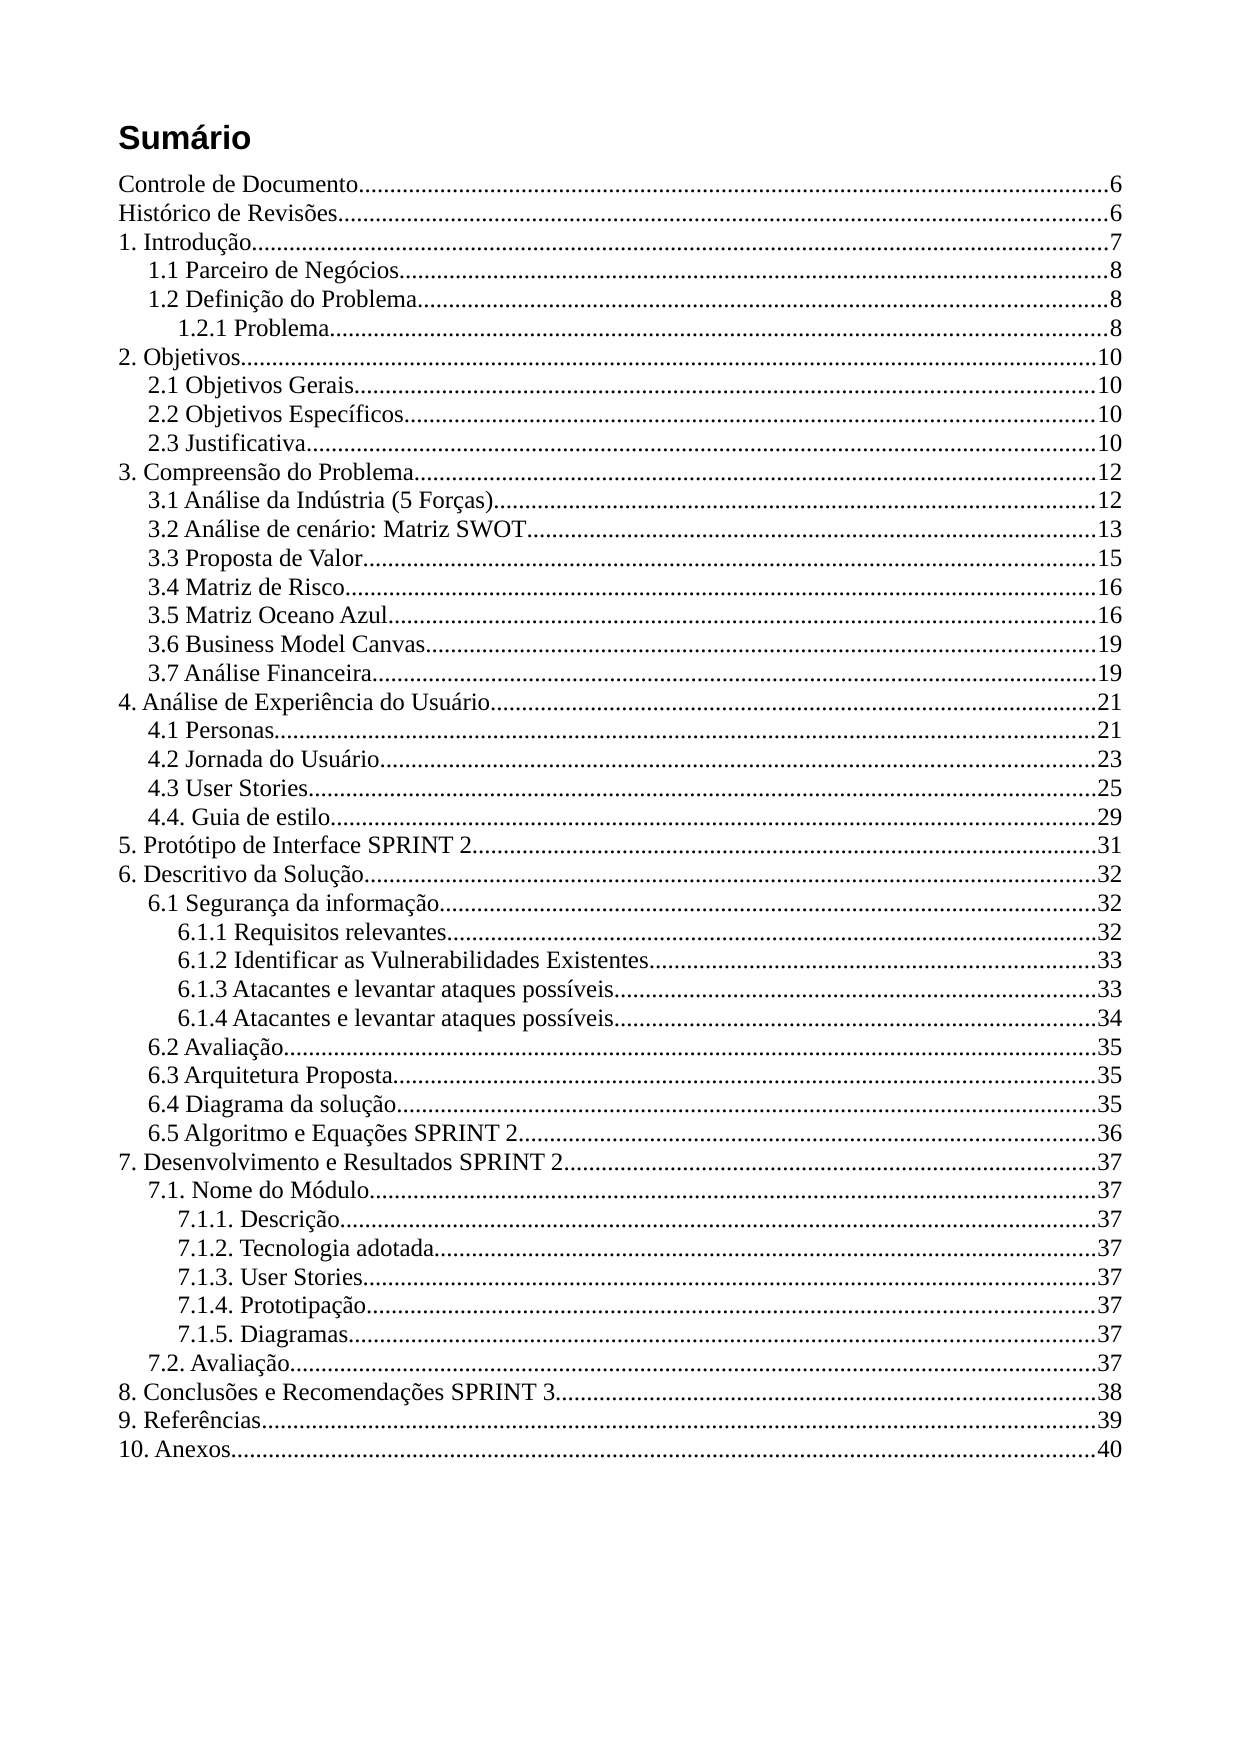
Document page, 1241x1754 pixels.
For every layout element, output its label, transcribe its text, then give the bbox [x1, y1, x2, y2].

text 3.5 Matriz Oceano Azul 16 [148, 600, 1122, 629]
text 3.2 Análise de cenário: Matriz SWOT 13 [148, 514, 1122, 543]
text 2. Objetivos 10 [118, 342, 1122, 370]
text 3.1 Análise da Indústria (5 Forças) 12 [148, 485, 1122, 514]
text 1. Introdução 7 [118, 227, 1122, 255]
text 6.1.2 Identificar as Vulnerabilidades Existentes 33 [177, 945, 1122, 974]
text Controle de Documento 6 [118, 169, 1122, 198]
text 6. Descritivo da Solução 32 [118, 859, 1122, 888]
text 5. Protótipo de Interface SPRINT 2 31 [118, 830, 1122, 859]
text 7.1.4. Prototipação 37 [177, 1290, 1122, 1319]
text 3.7 Análise Financeira 19 [148, 658, 1122, 687]
text 2.1 Objetivos Gerais 10 [148, 370, 1122, 399]
text 6.1.3 Atacantes e levantar ataques possíveis 33 [177, 974, 1122, 1003]
text 2.2 Objetivos Específicos 10 [148, 399, 1122, 428]
text 6.2 Avaliação 35 [148, 1032, 1122, 1060]
text 4. Análise de Experiência do Usuário 21 [118, 687, 1122, 715]
text 6.3 Arquitetura Proposta 35 [148, 1060, 1122, 1089]
text 6.1 Segurança da informação 32 [148, 888, 1122, 917]
text 2.3 Justificativa 10 [148, 428, 1122, 457]
subtitle Sumário [118, 118, 1122, 157]
text 6.1.4 Atacantes e levantar ataques possíveis 34 [177, 1003, 1122, 1032]
text 1.1 Parceiro de Negócios 8 [148, 255, 1122, 284]
text 3.3 Proposta de Valor 15 [148, 543, 1122, 572]
text 4.3 User Stories 25 [148, 773, 1122, 802]
text 7. Desenvolvimento e Resultados SPRINT 2 37 [118, 1147, 1122, 1175]
text 6.5 Algoritmo e Equações SPRINT 2 36 [148, 1118, 1122, 1147]
text 7.2. Avaliação 37 [148, 1348, 1122, 1377]
text 9. Referências 39 [118, 1405, 1122, 1434]
text 6.1.1 Requisitos relevantes 32 [177, 917, 1122, 945]
text 4.2 Jornada do Usuário 23 [148, 744, 1122, 773]
text 7.1.3. User Stories 37 [177, 1262, 1122, 1290]
text 10. Anexos 40 [118, 1434, 1122, 1463]
text 3. Compreensão do Problema 12 [118, 457, 1122, 485]
text 1.2.1 Problema 8 [177, 313, 1122, 342]
text 3.4 Matriz de Risco 16 [148, 572, 1122, 600]
text 4.4. Guia de estilo 29 [148, 802, 1122, 830]
text 7.1.1. Descrição 37 [177, 1204, 1122, 1233]
text 7.1.5. Diagramas 37 [177, 1319, 1122, 1348]
text 4.1 Personas 21 [148, 715, 1122, 744]
text 3.6 Business Model Canvas 19 [148, 629, 1122, 658]
text 1.2 Definição do Problema 8 [148, 284, 1122, 313]
text 7.1.2. Tecnologia adotada 37 [177, 1233, 1122, 1262]
text 8. Conclusões e Recomendações SPRINT 3 38 [118, 1377, 1122, 1405]
text 6.4 Diagrama da solução 35 [148, 1089, 1122, 1118]
text 7.1. Nome do Módulo 37 [148, 1175, 1122, 1204]
text Histórico de Revisões 6 [118, 198, 1122, 227]
